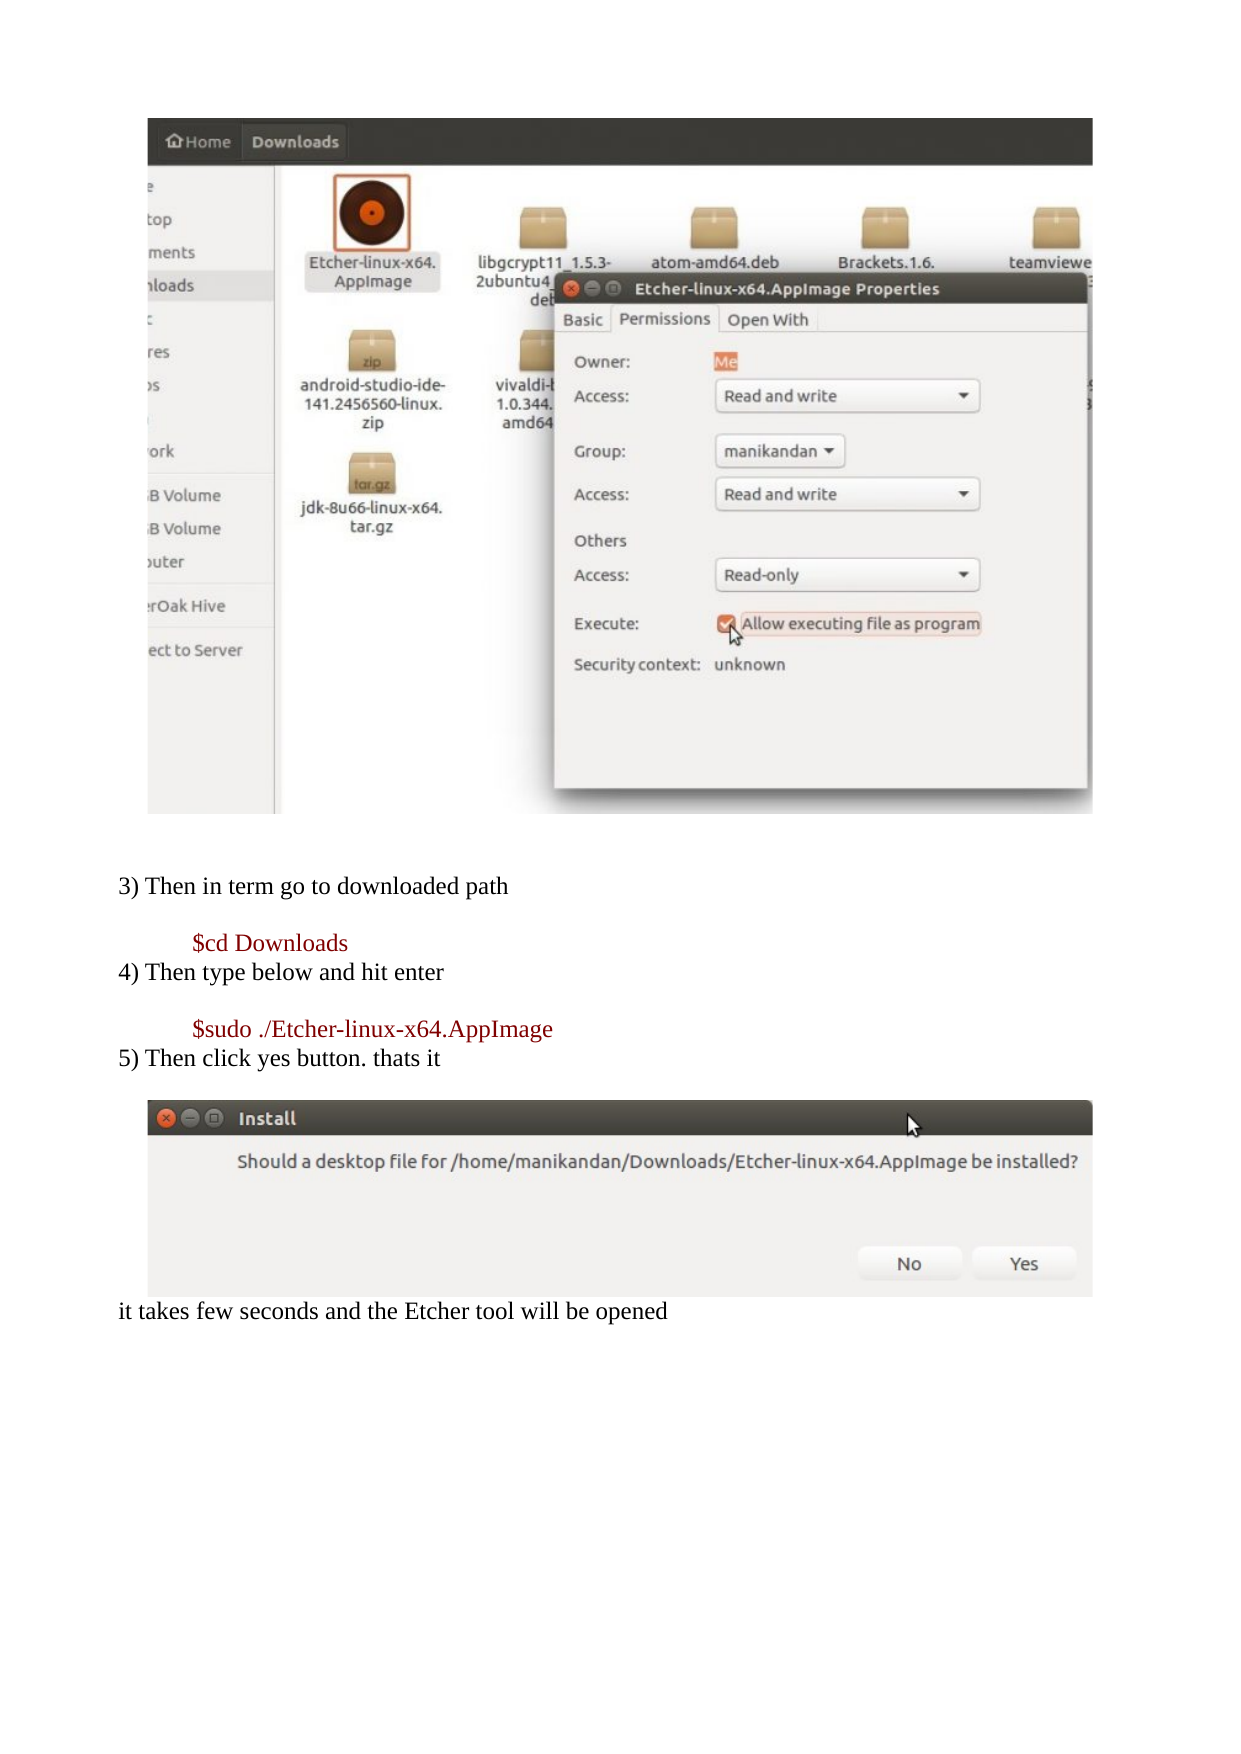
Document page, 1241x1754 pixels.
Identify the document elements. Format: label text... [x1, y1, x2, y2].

text 5) Then click yes button. thats it [118, 1043, 1063, 1072]
picture [147, 118, 1093, 814]
text it takes few seconds and the Etcher tool will be opened [118, 1272, 1063, 1325]
text 4) Then type below and hit enter [118, 957, 1063, 986]
text $cd Downloads [118, 928, 1063, 957]
text $sudo ./Etcher-linux-x64.AppImage [118, 1014, 1063, 1043]
picture [147, 1100, 1093, 1297]
text 3) Then in term go to downloaded path [118, 871, 1063, 899]
